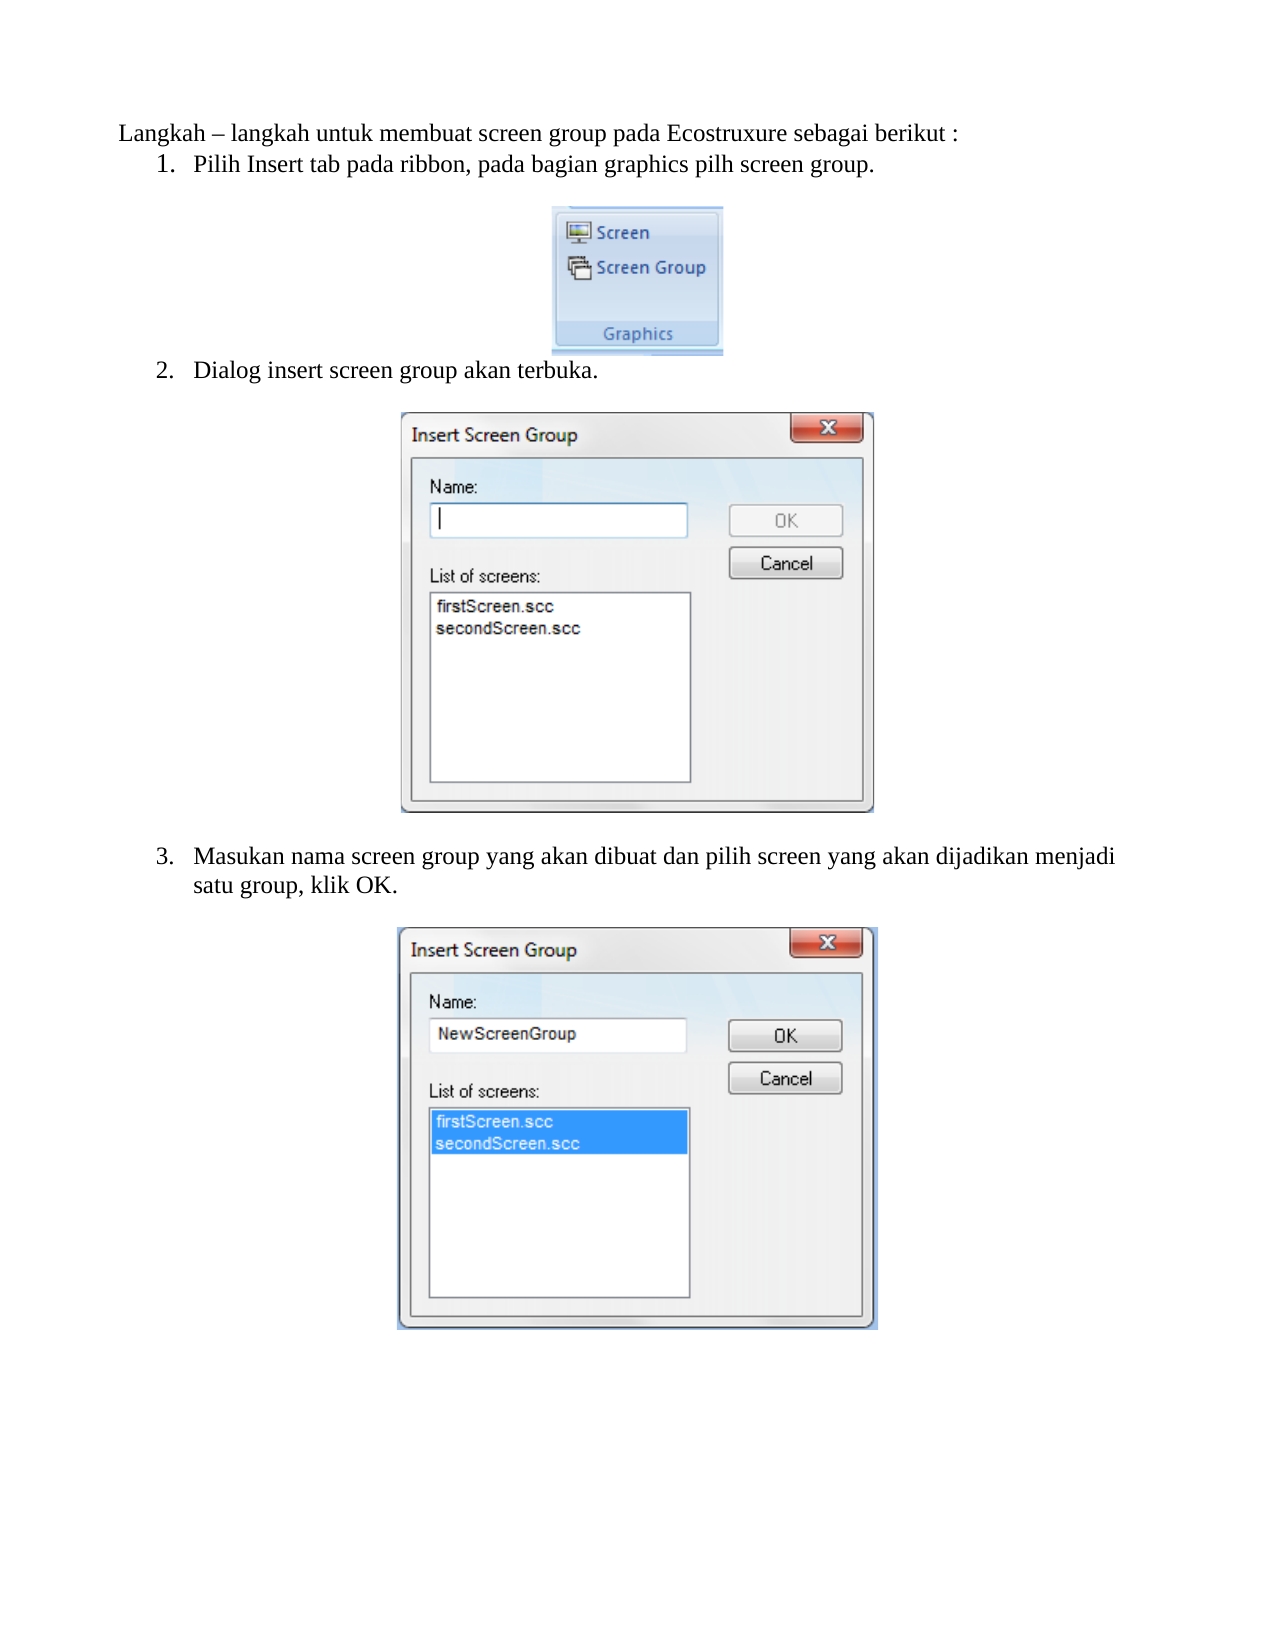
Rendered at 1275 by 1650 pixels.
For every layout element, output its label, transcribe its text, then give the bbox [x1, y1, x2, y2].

picture [396, 927, 879, 1330]
list Masukan nama screen group yang akan dibuat dan pilih screen yang akan dijadikan menjadi satu group, klik OK. [156, 841, 1157, 899]
picture [551, 206, 724, 356]
picture [400, 412, 875, 813]
text Langkah – langkah untuk membuat screen group pada Ecostruxure sebagai berikut : [118, 118, 1157, 147]
list Pilih Insert tab pada ribbon, pada bagian graphics pilh screen group. [156, 147, 1157, 178]
list Dialog insert screen group akan terbuka. [156, 207, 1157, 384]
